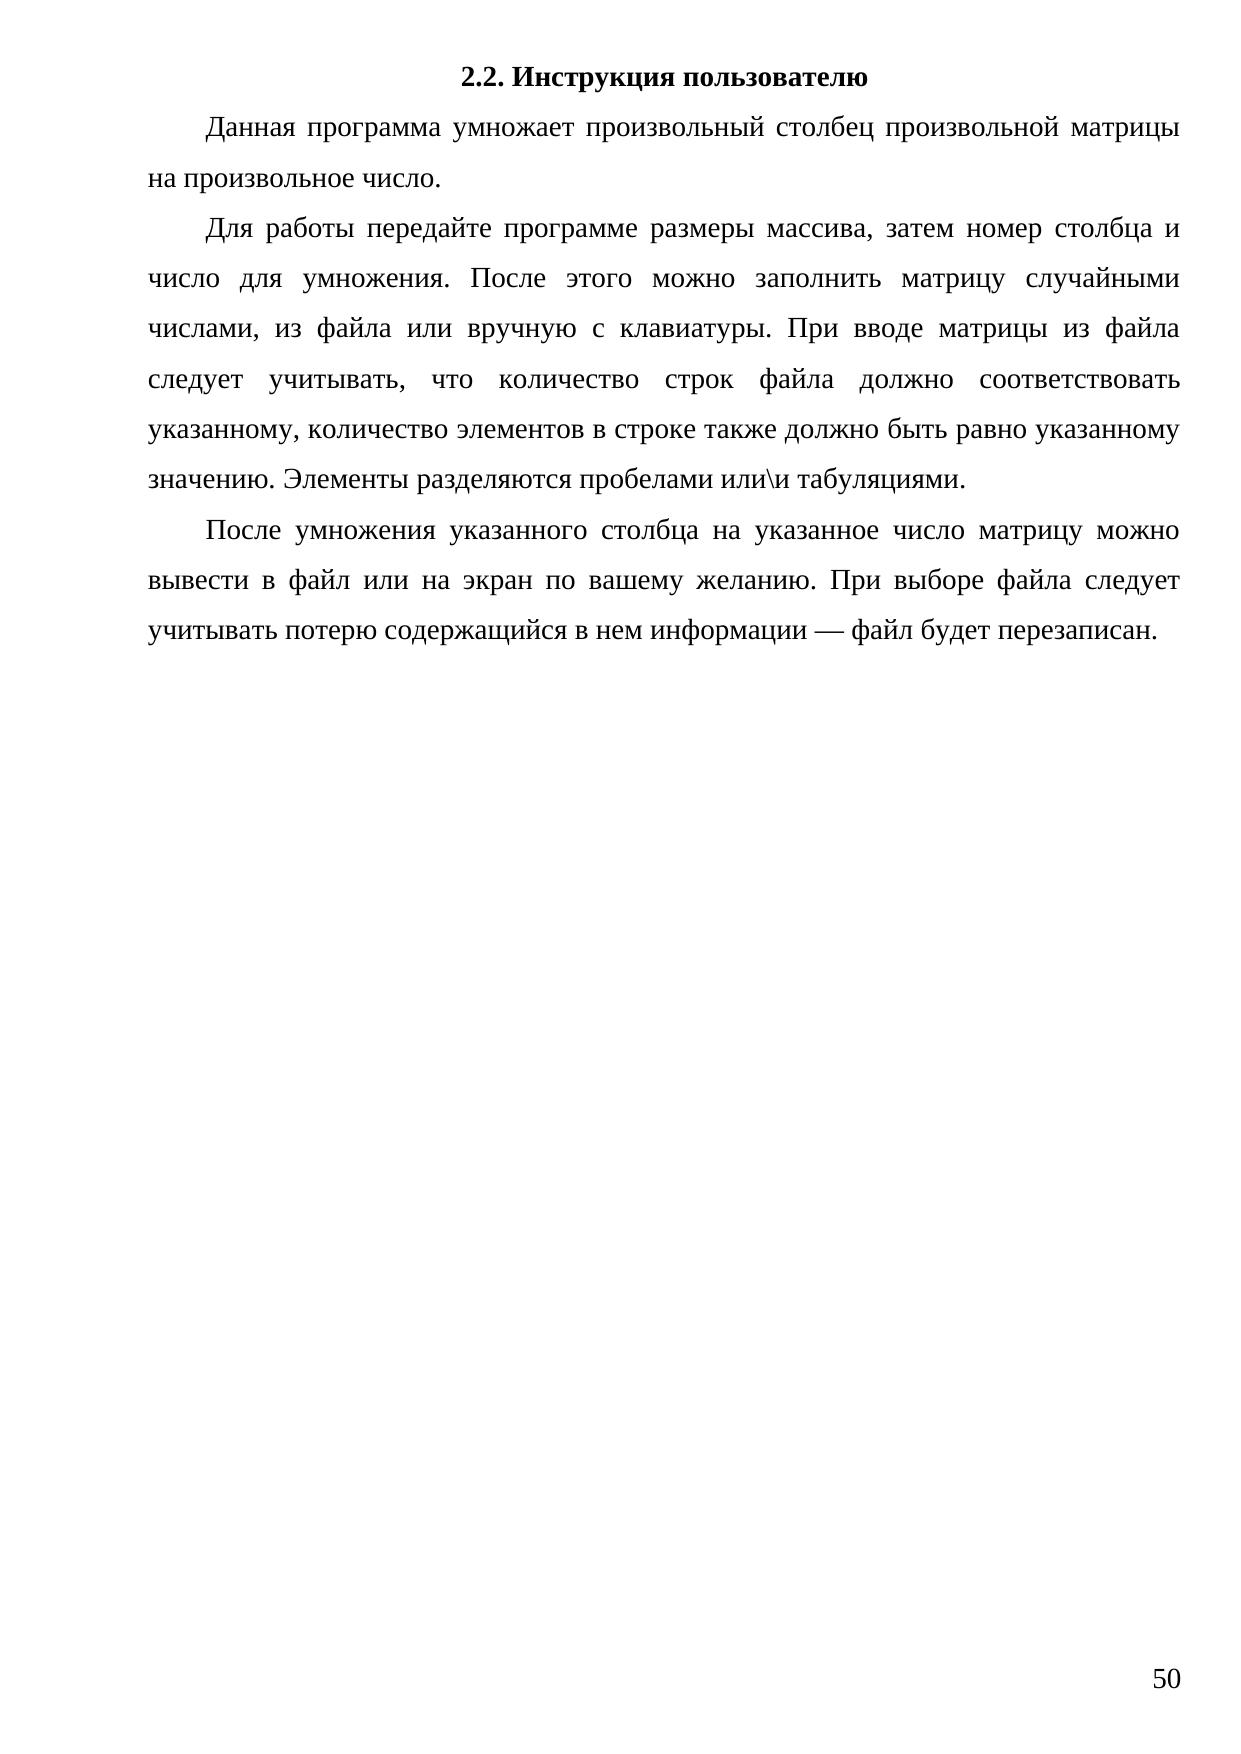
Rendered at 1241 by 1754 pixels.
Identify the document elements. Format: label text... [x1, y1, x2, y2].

text Для работы передайте программе размеры массива, затем номер столбца и число для умножения. После этого можно заполнить матрицу случайными числами, из файла или вручную с клавиатуры. При вводе матрицы из файла следует учитывать, что количество строк файла должно соответствовать указанному, количество элементов в строке также должно быть равно указанному значению. Элементы разделяются пробелами или\и табуляциями. [148, 210, 1181, 495]
text Данная программа умножает произвольный столбец произвольной матрицы на произвольное число. [148, 109, 1181, 193]
subtitle 2.2. Инструкция пользователю [207, 59, 1122, 93]
text После умножения указанного столбца на указанное число матрицу можно вывести в файл или на экран по вашему желанию. При выборе файла следует учитывать потерю содержащийся в нем информации — файл будет перезаписан. [148, 512, 1181, 646]
